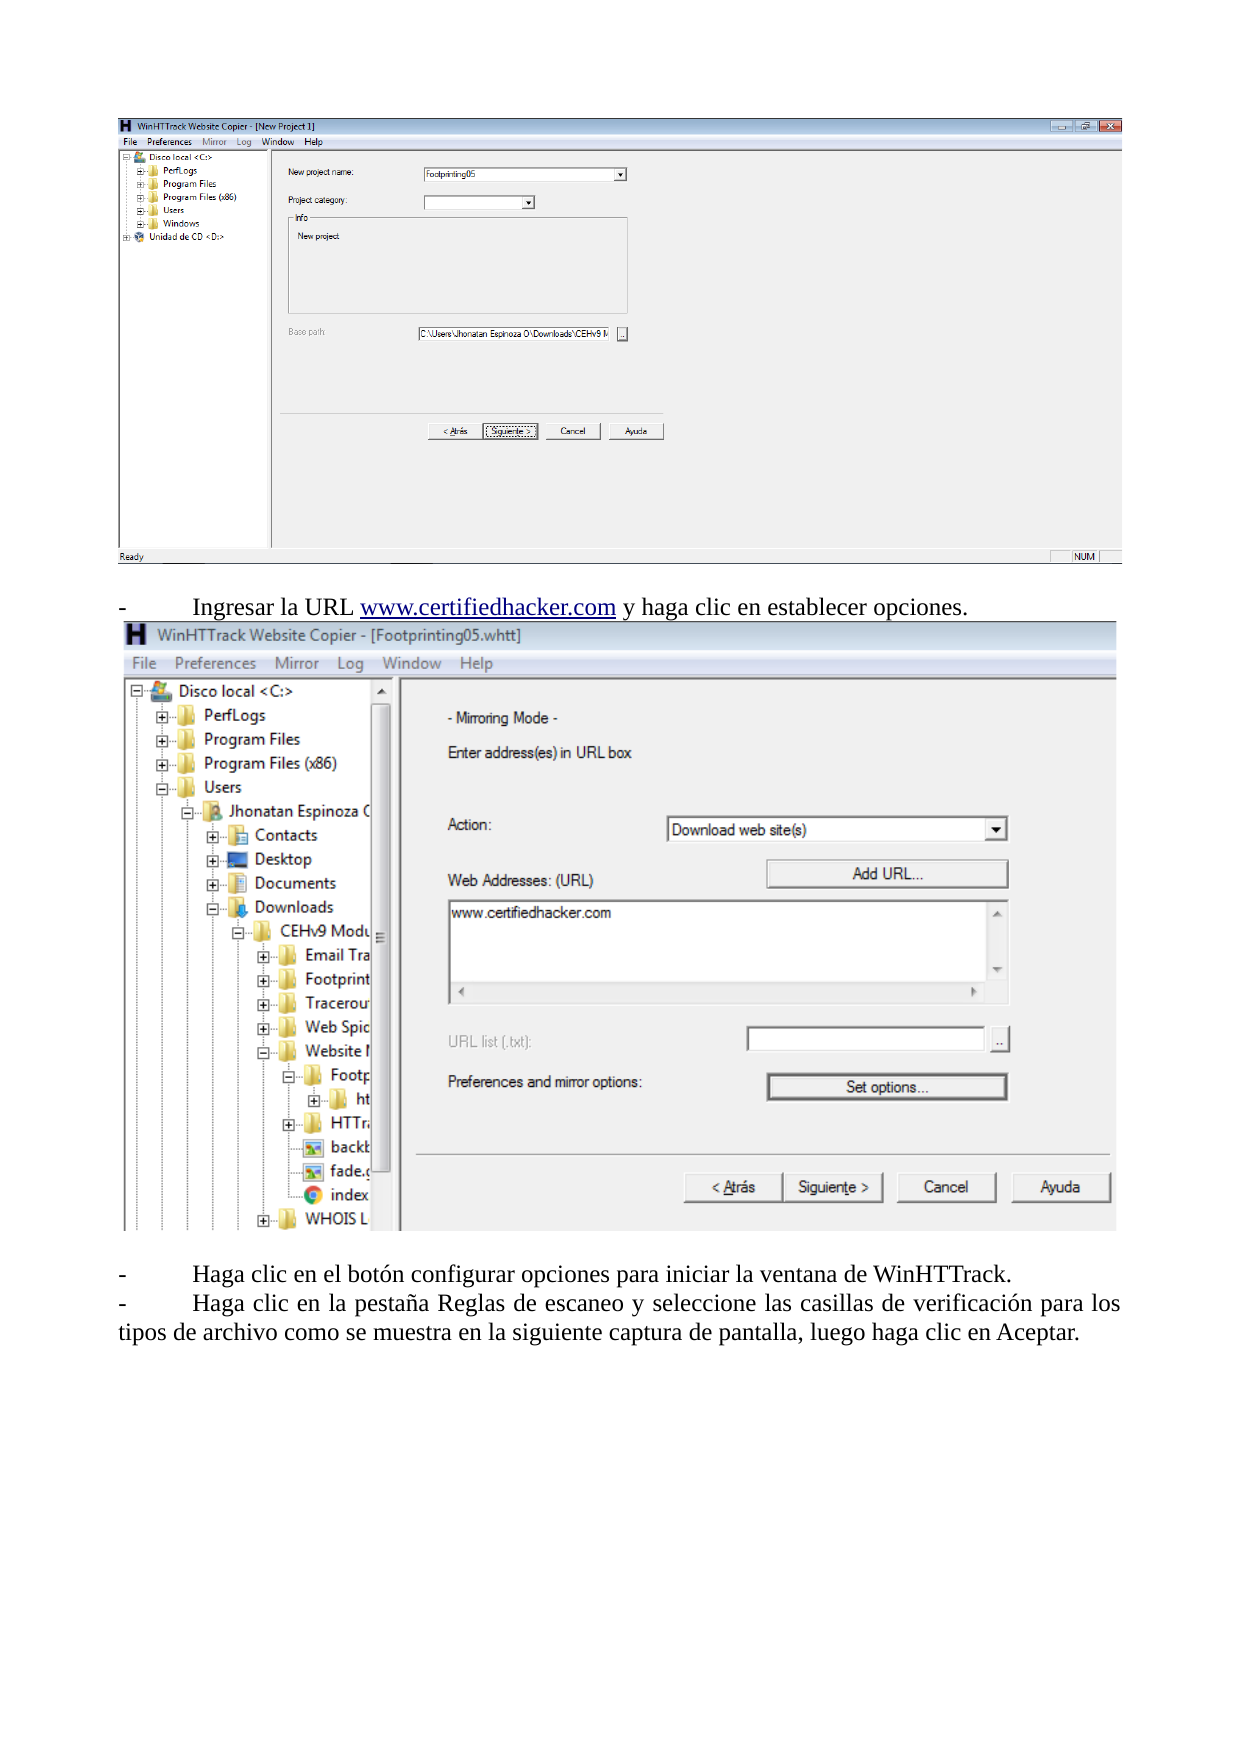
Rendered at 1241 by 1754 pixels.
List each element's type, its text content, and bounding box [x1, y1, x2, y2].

text - Ingresar la URL www.certifiedhacker.com y haga clic en establecer opciones. [118, 592, 1122, 621]
text - Haga clic en el botón configurar opciones para iniciar la ventana de WinHTTrack. [118, 1259, 1122, 1288]
picture [118, 118, 1123, 564]
text - Haga clic en la pestaña Reglas de escaneo y seleccione las casillas de verificación para los tipos de archivo como se muestra en la siguiente captura de pantalla, luego haga clic en Aceptar. [118, 1288, 1122, 1345]
